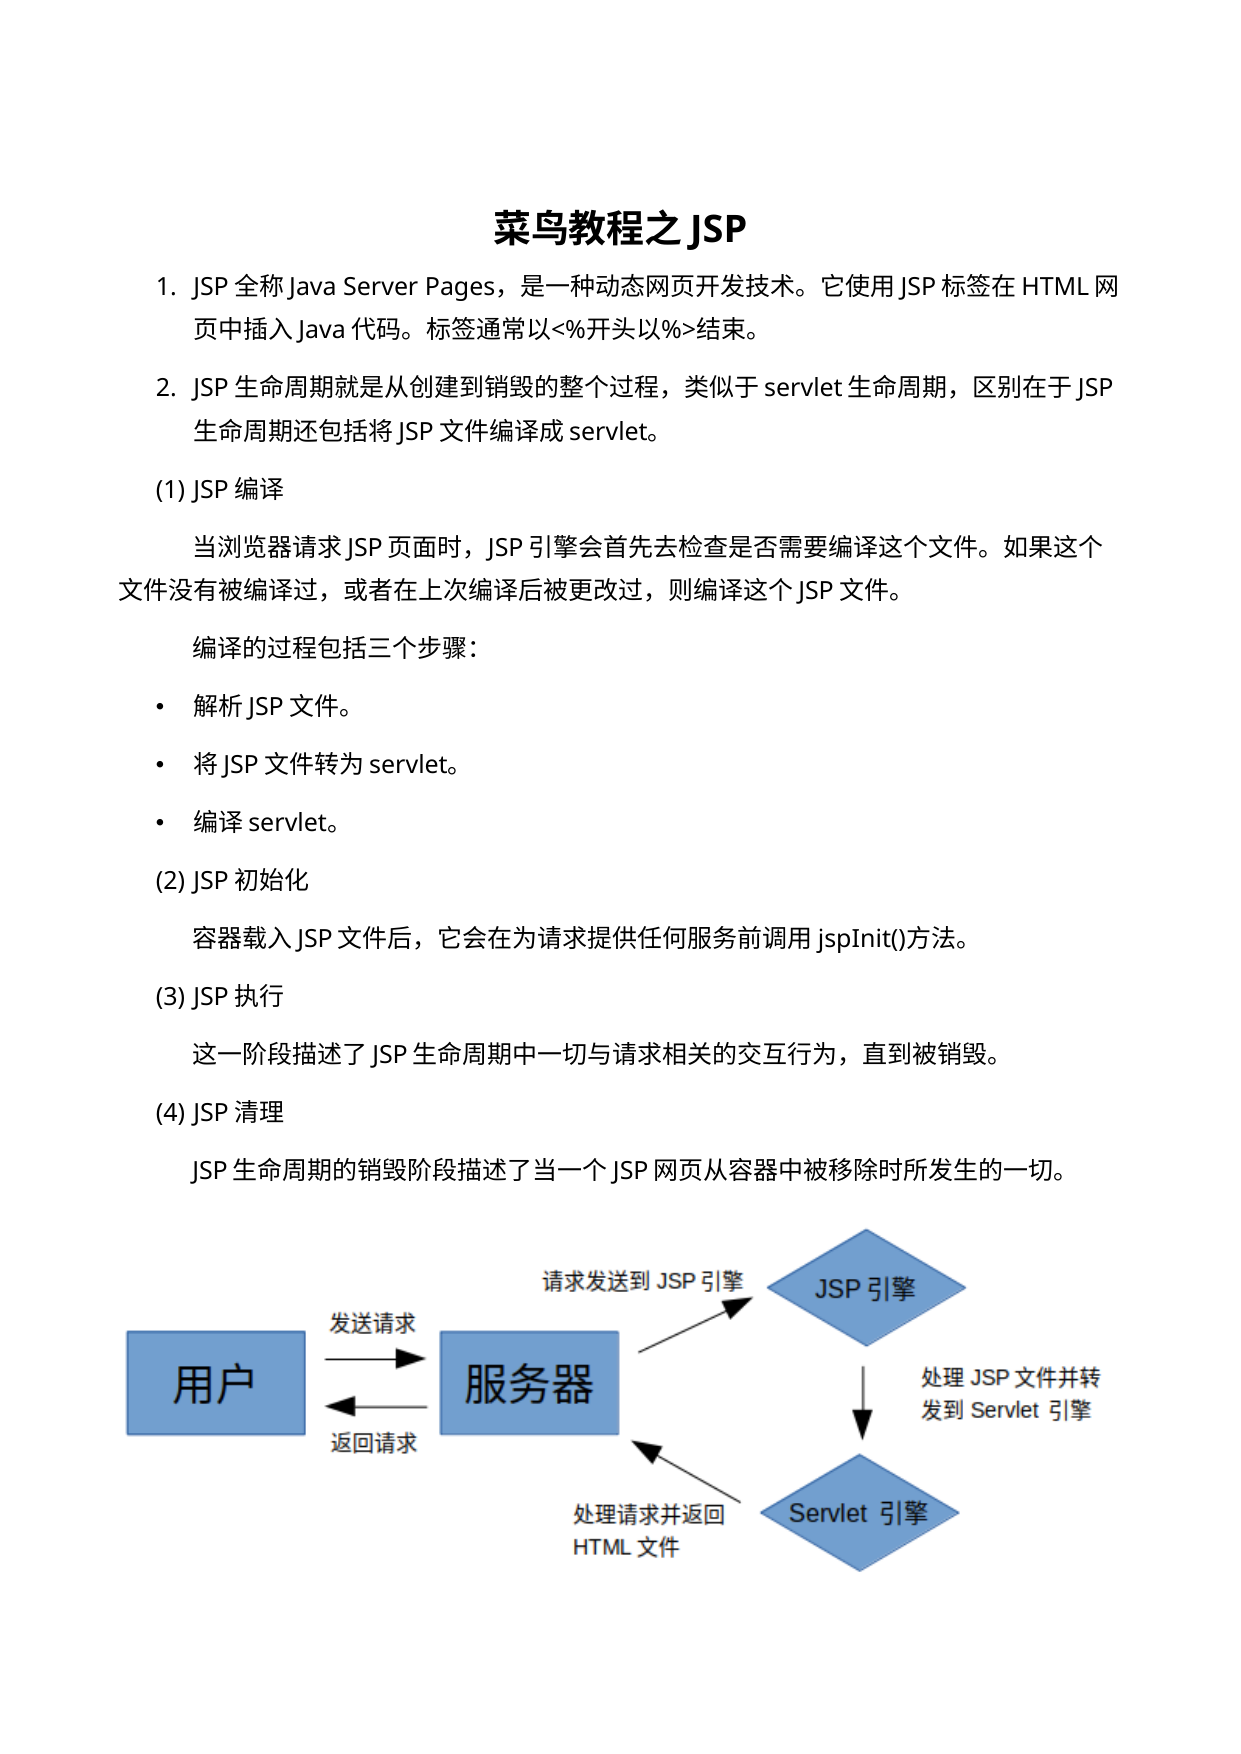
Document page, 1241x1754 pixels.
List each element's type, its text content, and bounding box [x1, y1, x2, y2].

list 将JSP文件转为servlet。 [156, 744, 1122, 781]
text 容器载入JSP文件后，它会在为请求提供任何服务前调用jspInit()方法。 [118, 919, 1122, 955]
subtitle 菜鸟教程之JSP [118, 198, 1122, 254]
text 当浏览器请求JSP页面时，JSP引擎会首先去检查是否需要编译这个文件。如果这个文件没有被编译过，或者在上次编译后被更改过，则编译这个JSP文件。 [118, 527, 1122, 607]
list JSP编译 [156, 469, 1122, 505]
list JSP全称Java Server Pages，是一种动态网页开发技术。它使用JSP标签在HTML网页中插入Java代码。标签通常以<%开头以%>结束。 [156, 266, 1122, 346]
picture [118, 1208, 1123, 1628]
list 解析JSP文件。 [156, 687, 1122, 723]
list 编译servlet。 [156, 803, 1122, 839]
list JSP清理 [156, 1093, 1122, 1129]
list JSP生命周期就是从创建到销毁的整个过程，类似于servlet生命周期，区别在于JSP生命周期还包括将JSP文件编译成servlet。 [156, 368, 1122, 447]
list JSP执行 [156, 977, 1122, 1013]
text 这一阶段描述了JSP生命周期中一切与请求相关的交互行为，直到被销毁。 [118, 1035, 1122, 1071]
text 编译的过程包括三个步骤： [118, 628, 1122, 665]
text JSP生命周期的销毁阶段描述了当一个JSP网页从容器中被移除时所发生的一切。 [118, 1151, 1122, 1187]
list JSP初始化 [156, 861, 1122, 897]
